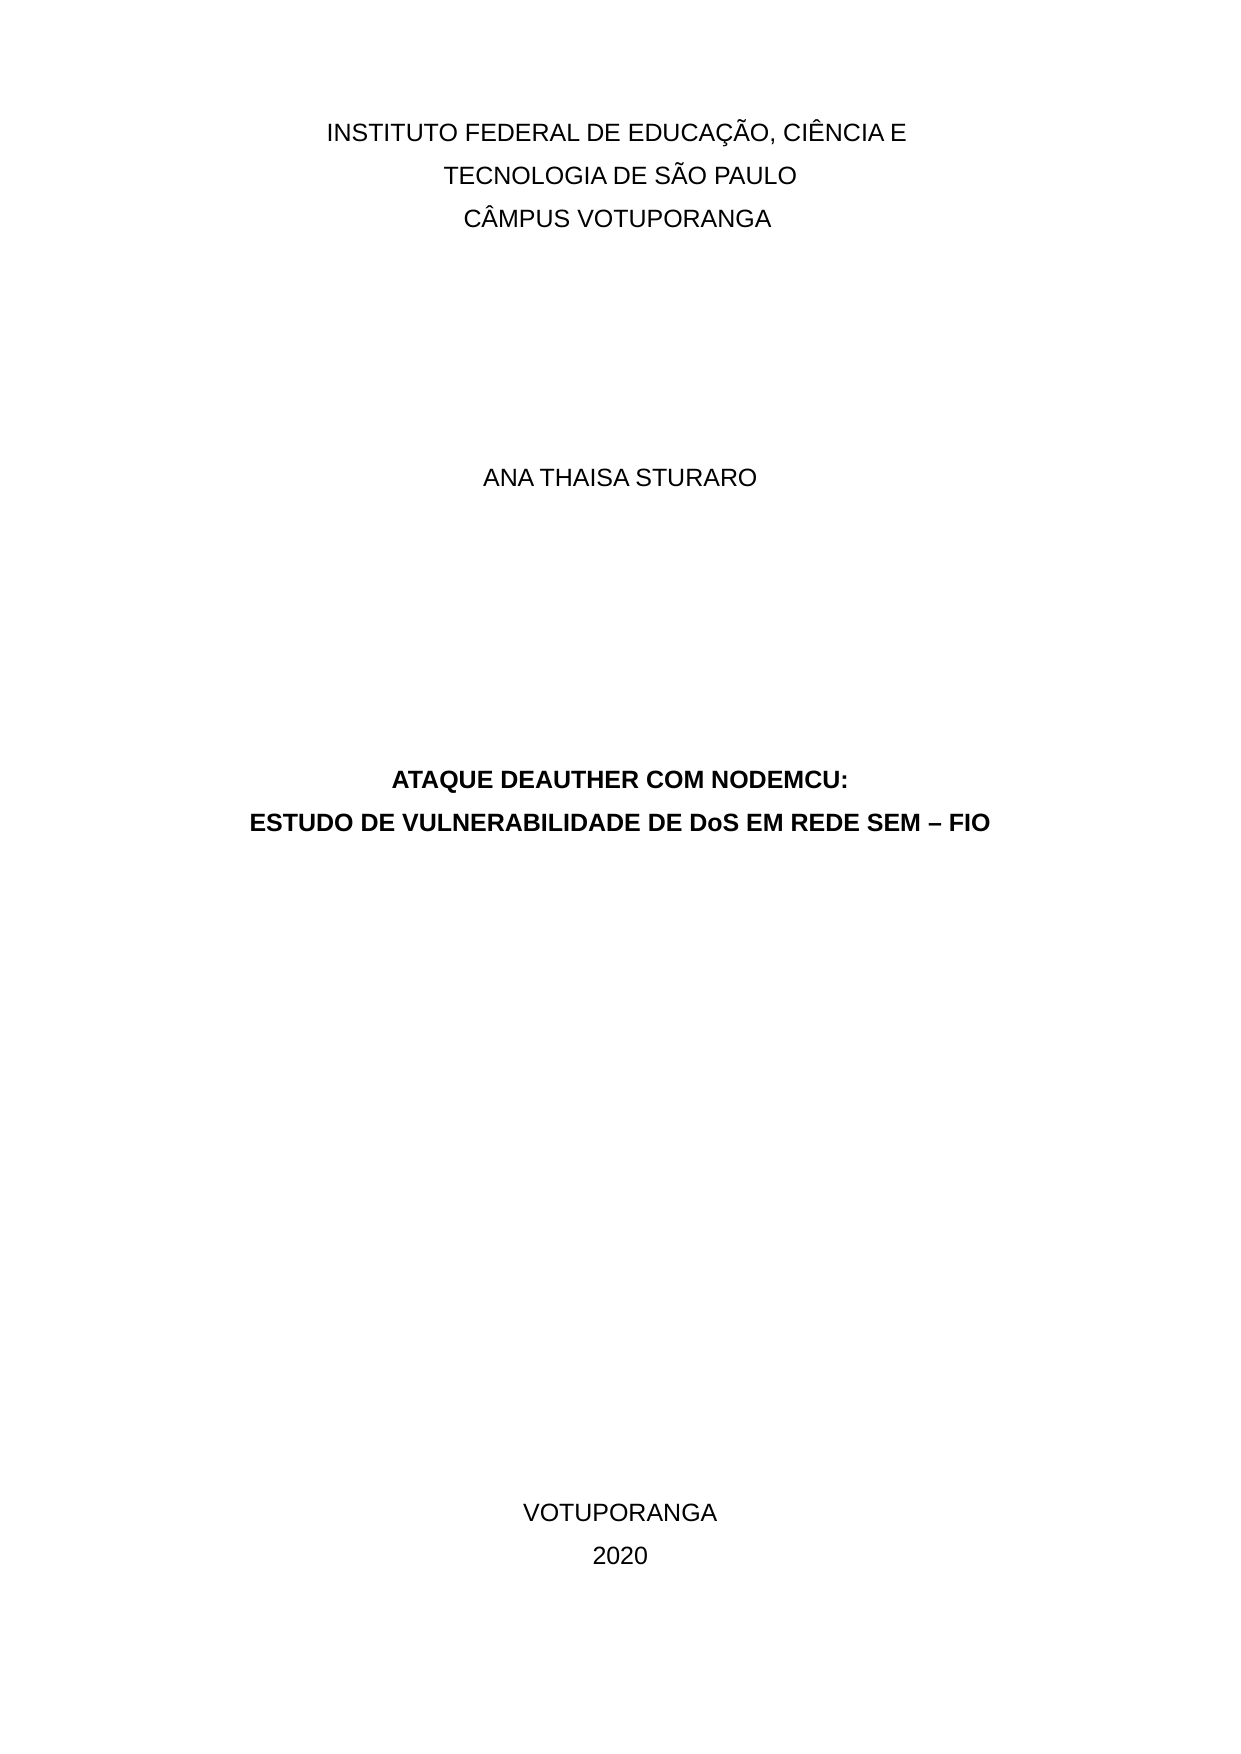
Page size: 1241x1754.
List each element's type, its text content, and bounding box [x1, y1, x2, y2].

text TECNOLOGIA DE SÃO PAULO [118, 161, 1122, 190]
text 2020 [118, 1541, 1122, 1570]
text ESTUDO DE VULNERABILIDADE DE DoS EM REDE SEM – FIO [118, 808, 1122, 837]
text ANA THAISA STURARO [118, 463, 1122, 492]
text CÂMPUS VOTUPORANGA [118, 204, 1122, 233]
text VOTUPORANGA [118, 1498, 1122, 1527]
text ATAQUE DEAUTHER COM NODEMCU: [118, 765, 1122, 794]
text INSTITUTO FEDERAL DE EDUCAÇÃO, CIÊNCIA E [118, 118, 1122, 147]
